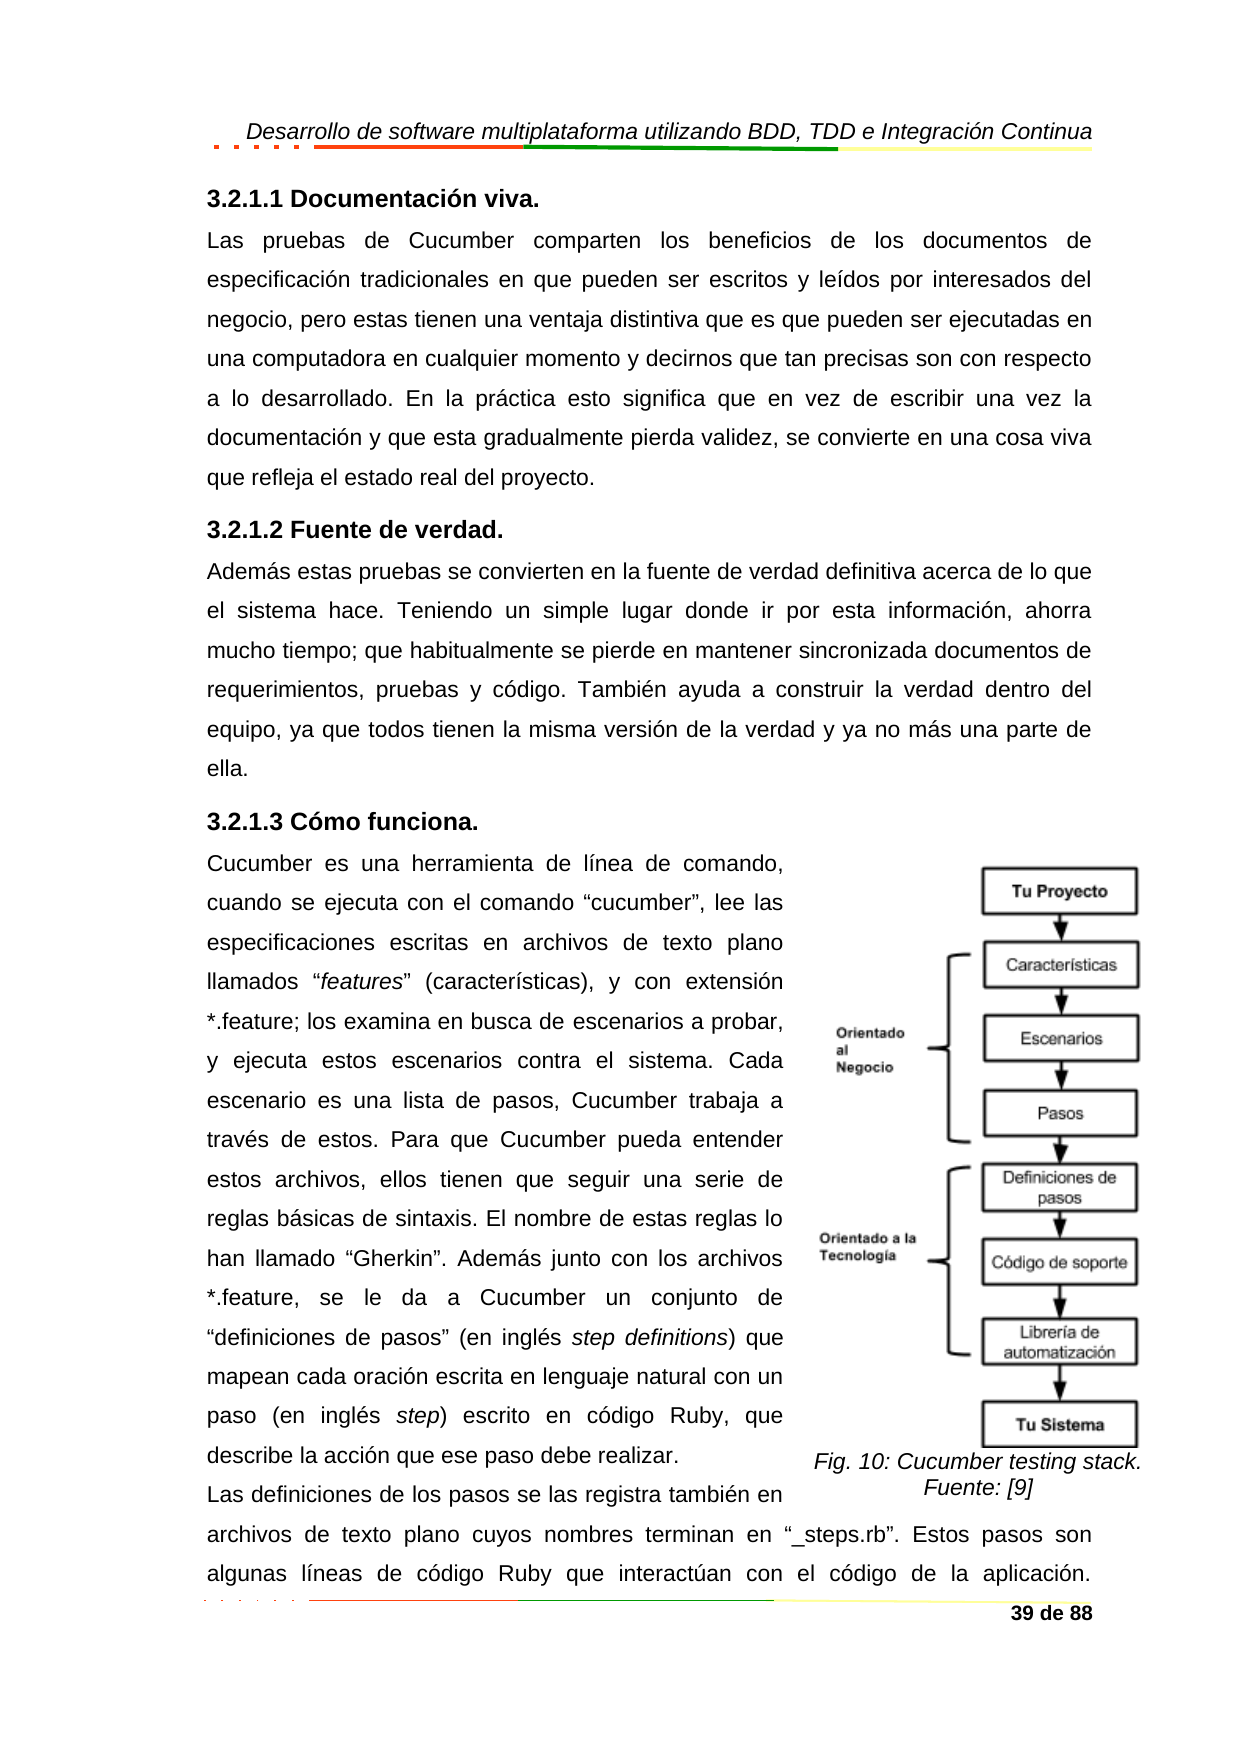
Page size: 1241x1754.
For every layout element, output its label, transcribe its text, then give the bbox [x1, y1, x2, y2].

text 3.2.1.3 Cómo funciona. [207, 807, 1093, 835]
text Fig. 10: Cucumber testing stack. Fuente: [9] [796, 860, 1161, 1500]
text Además estas pruebas se convierten en la fuente de verdad definitiva acerca de lo que el sistema hace. Teniendo un simple lugar donde ir por esta información, ahorra mucho tiempo; que habitualmente se pierde en mantener sincronizada documentos de requerimientos, pruebas y código. También ayuda a construir la verdad dentro del equipo, ya que todos tienen la misma versión de la verdad y ya no más una parte de ella. [207, 558, 1093, 782]
text Cucumber es una herramienta de línea de comando, cuando se ejecuta con el comando “cucumber”, lee las especificaciones escritas en archivos de texto plano llamados “features” (características), y con extensión *.feature; los examina en busca de escenarios a probar, y ejecuta estos escenarios contra el sistema. Cada escenario es una lista de pasos, Cucumber trabaja a través de estos. Para que Cucumber pueda entender estos archivos, ellos tienen que seguir una serie de reglas básicas de sintaxis. El nombre de estas reglas lo han llamado “Gherkin”. Además junto con los archivos *.feature, se le da a Cucumber un conjunto de “definiciones de pasos” (en inglés step definitions) que mapean cada oración escrita en lenguaje natural con un paso (en inglés step) escrito en código Ruby, que describe la acción que ese paso debe realizar. [207, 848, 1161, 1468]
picture [801, 860, 1155, 1448]
text Las pruebas de Cucumber comparten los beneficios de los documentos de especificación tradicionales en que pueden ser escritos y leídos por interesados del negocio, pero estas tienen una ventaja distintiva que es que pueden ser ejecutadas en una computadora en cualquier momento y decirnos que tan precisas son con respecto a lo desarrollado. En la práctica esto significa que en vez de escribir una vez la documentación y que esta gradualmente pierda validez, se convierte en una cosa viva que refleja el estado real del proyecto. [207, 227, 1093, 490]
text 3.2.1.1 Documentación viva. [207, 184, 1093, 212]
text Las definiciones de los pasos se las registra también en archivos de texto plano cuyos nombres terminan en “_steps.rb”. Estos pasos son algunas líneas de código Ruby que interactúan con el código de la aplicación. [207, 1481, 1093, 1587]
text 3.2.1.2 Fuente de verdad. [207, 515, 1093, 544]
